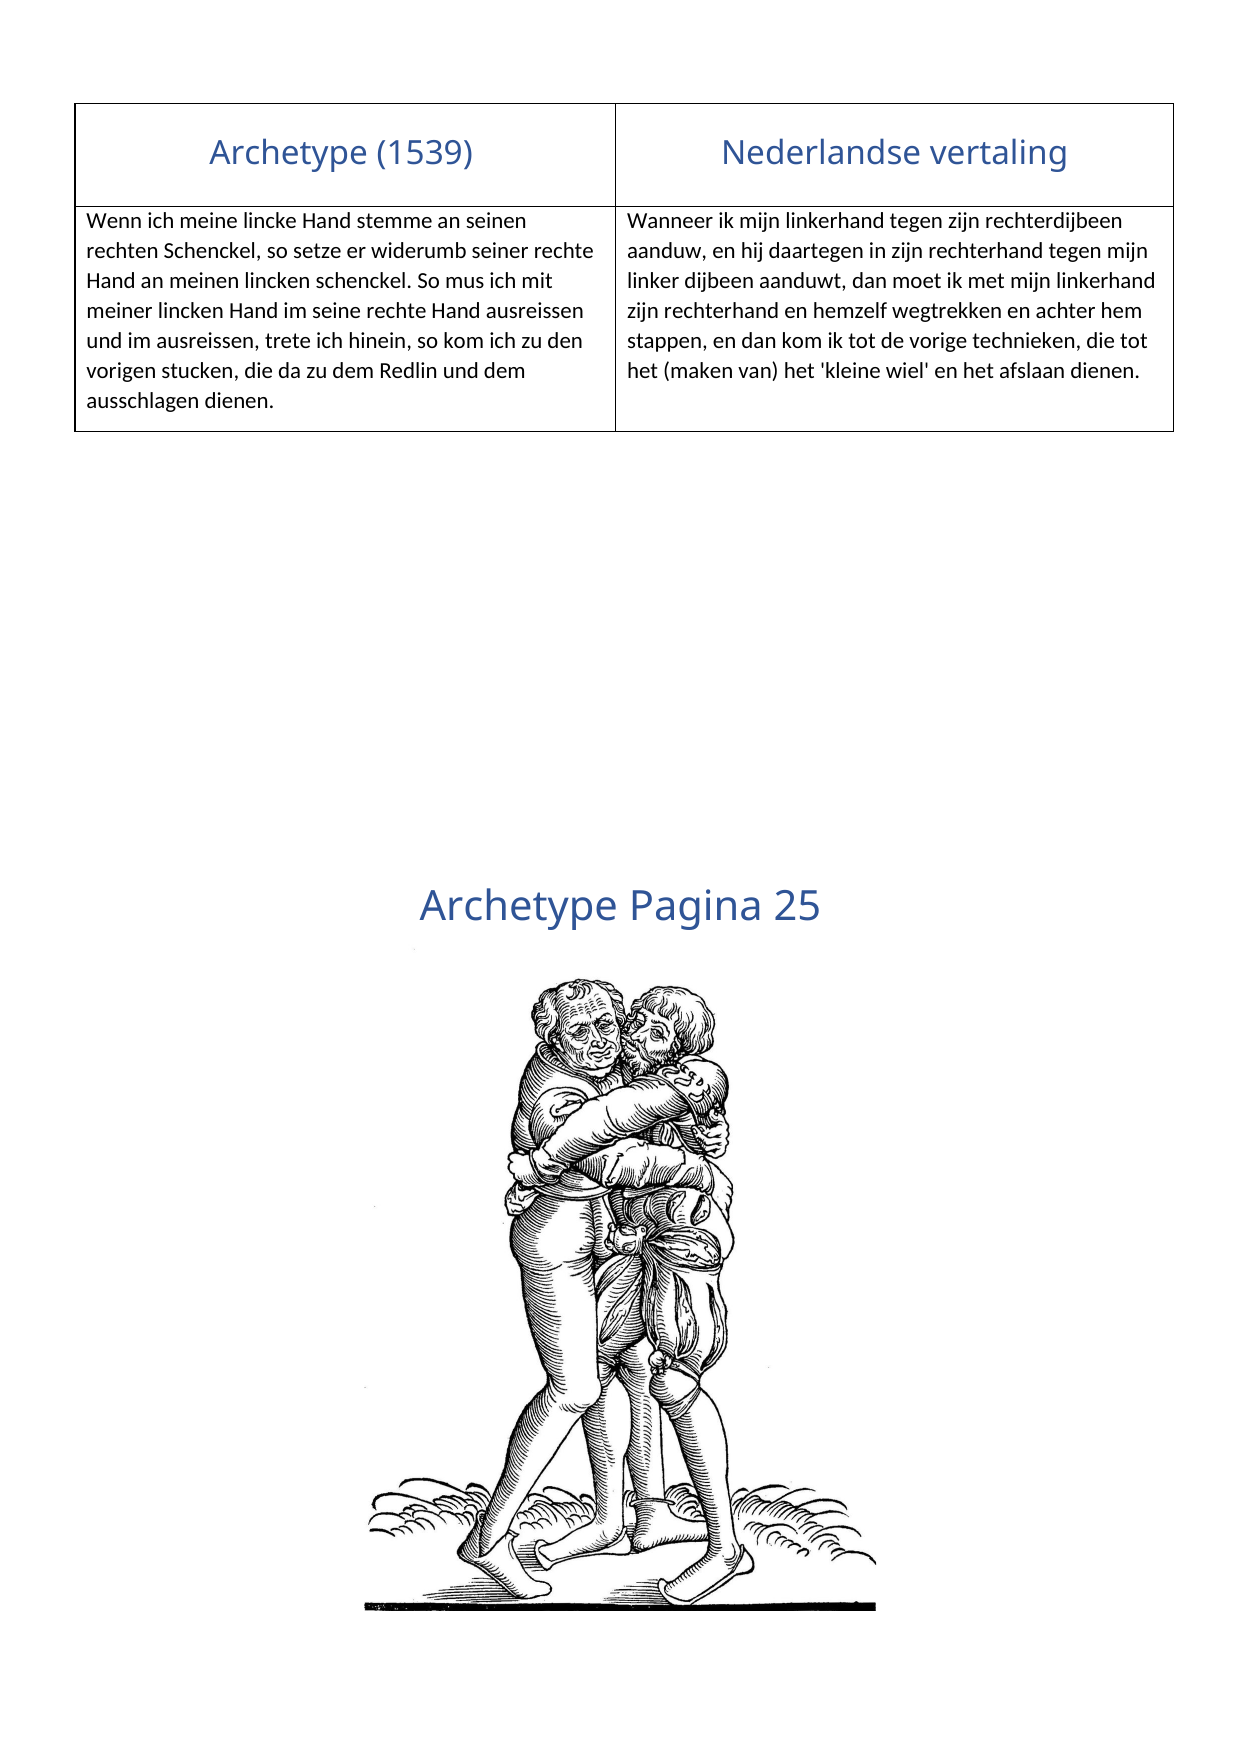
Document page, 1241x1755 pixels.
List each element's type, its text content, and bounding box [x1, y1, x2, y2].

table_cell Wanneer ik mijn linkerhand tegen zijn rechterdijbeen aanduw, en hij daartegen in zijn rechterhand tegen mijn linker dijbeen aanduwt, dan moet ik met mijn linkerhand zijn rechterhand en hemzelf wegtrekken en achter hem stappen, en dan kom ik tot de vorige technieken, die tot het (maken van) het 'kleine wiel' en het afslaan dienen. [616, 207, 1173, 431]
table_header Nederlandse vertaling [616, 104, 1173, 206]
subtitle Archetype Pagina 25 [75, 876, 1165, 933]
table_cell Wenn ich meine lincke Hand stemme an seinen rechten Schenckel, so setze er widerumb seiner rechte Hand an meinen lincken schenckel. So mus ich mit meiner lincken Hand im seine rechte Hand ausreissen und im ausreissen, trete ich hinein, so kom ich zu den vorigen stucken, die da zu dem Redlin und dem ausschlagen dienen. [76, 207, 615, 431]
picture [364, 936, 877, 1611]
table_header Archetype (1539) [76, 104, 615, 206]
